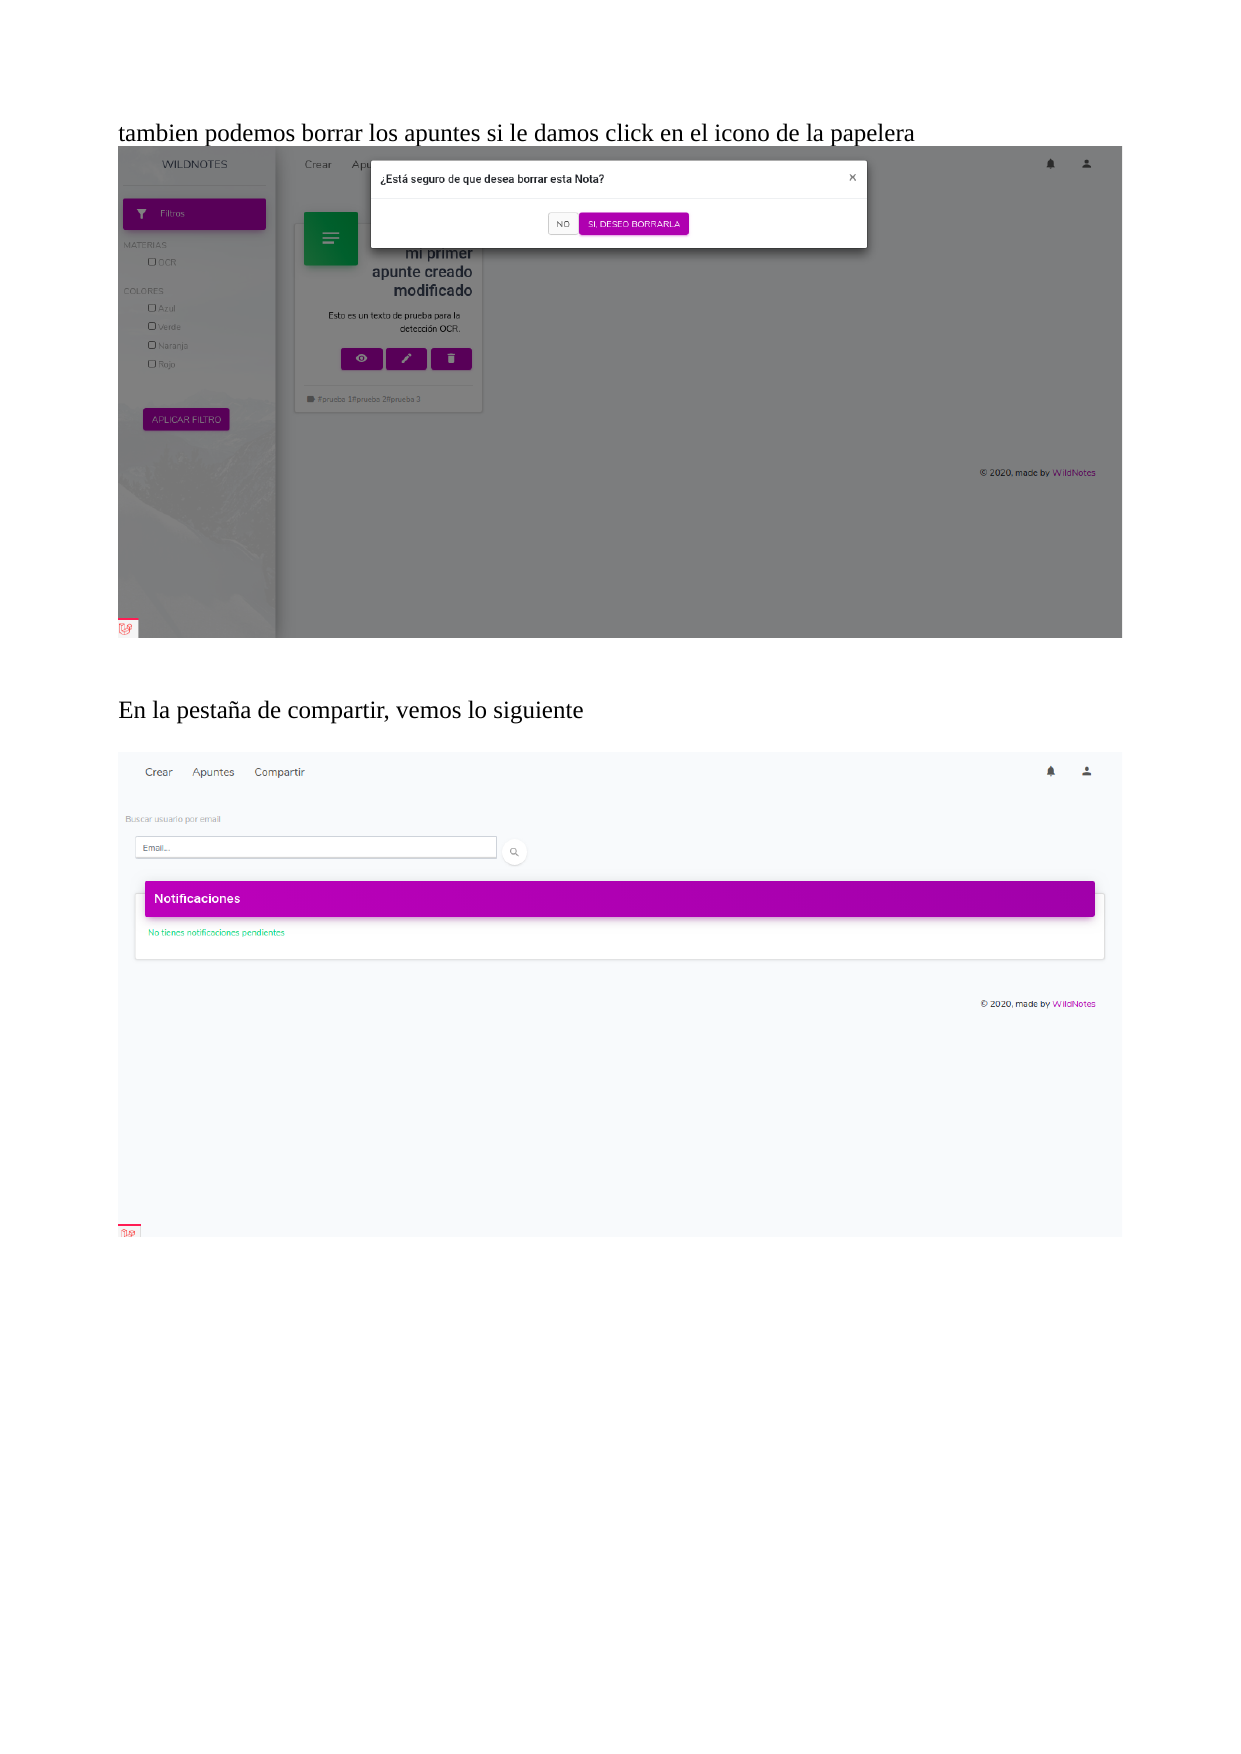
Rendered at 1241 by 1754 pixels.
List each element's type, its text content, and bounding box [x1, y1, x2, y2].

text En la pestaña de compartir, vemos lo siguiente [118, 695, 1122, 724]
picture [118, 146, 1123, 638]
text tambien podemos borrar los apuntes si le damos click en el icono de la papelera [118, 118, 1122, 146]
picture [118, 752, 1123, 1237]
